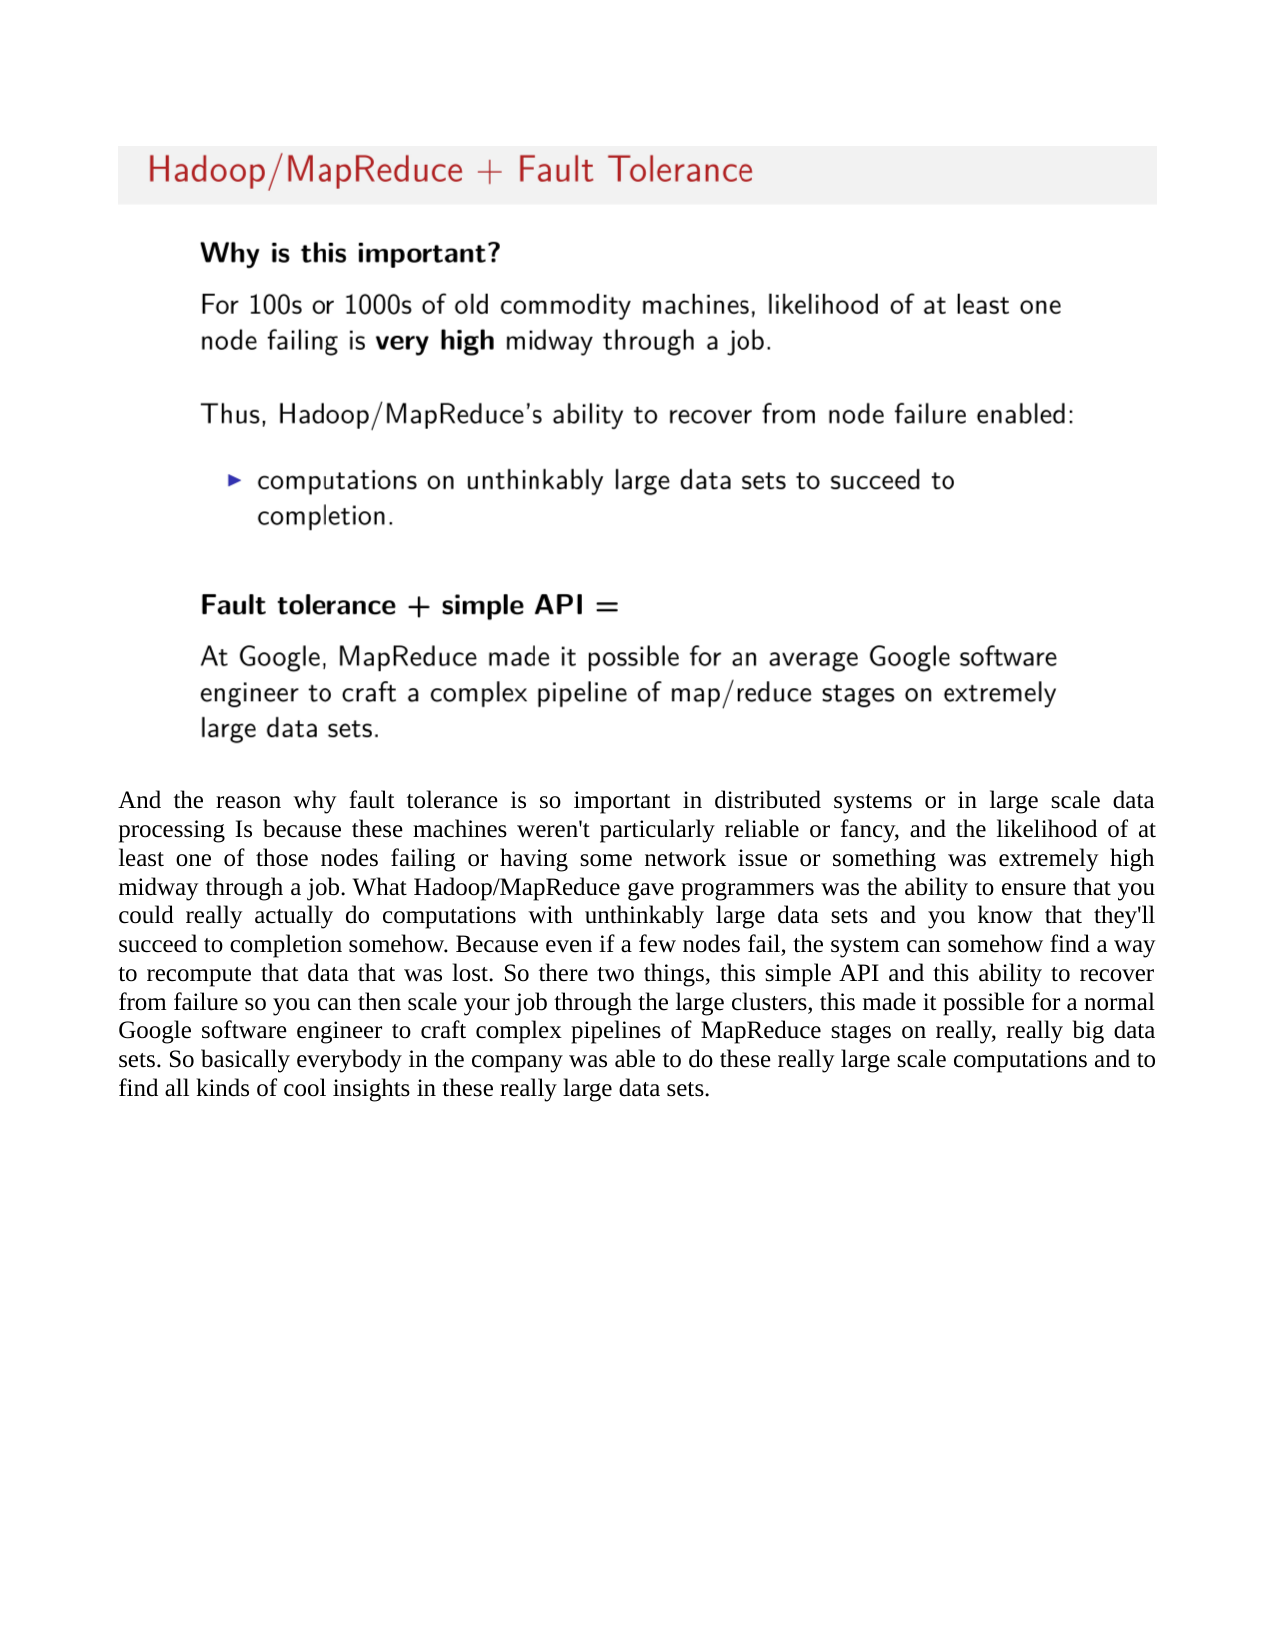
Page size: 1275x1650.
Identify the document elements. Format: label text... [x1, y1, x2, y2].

text And the reason why fault tolerance is so important in distributed systems or in large scale data processing Is because these machines weren't particularly reliable or fancy, and the likelihood of at least one of those nodes failing or having some network issue or something was extremely high midway through a job. What Hadoop/MapReduce gave programmers was the ability to ensure that you could really actually do computations with unthinkably large data sets and you know that they'll succeed to completion somehow. Because even if a few nodes fail, the system can somehow find a way to recompute that data that was lost. So there two things, this simple API and this ability to recover from failure so you can then scale your job through the large clusters, this made it possible for a normal Google software engineer to craft complex pipelines of MapReduce stages on really, really big data sets. So basically everybody in the company was able to do these really large scale computations and to find all kinds of cool insights in these really large data sets. [118, 786, 1157, 1102]
picture [118, 146, 1157, 757]
